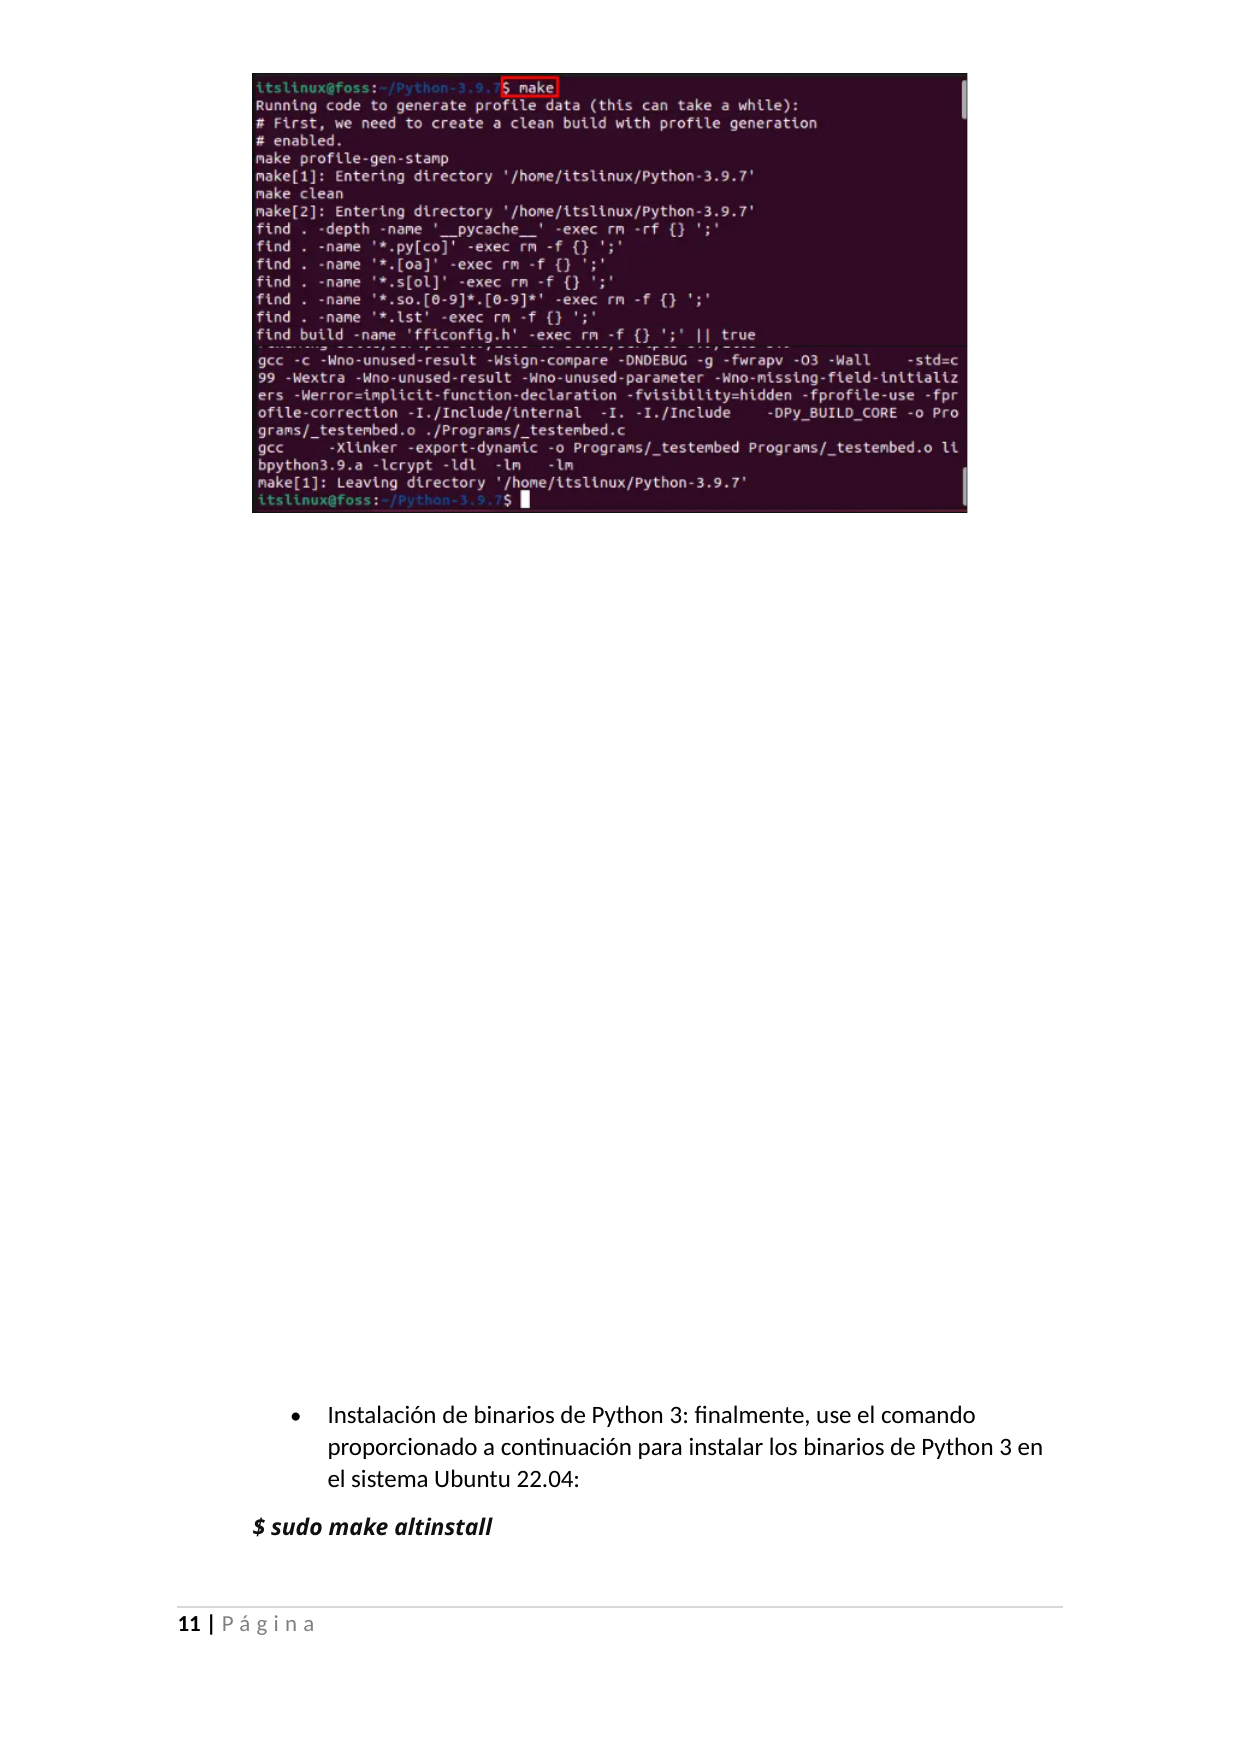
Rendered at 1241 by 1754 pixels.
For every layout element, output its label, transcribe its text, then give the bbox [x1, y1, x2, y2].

list Instalación de binarios de Python 3: finalmente, use el comando proporcionado a continuación para instalar los binarios de Python 3 en el sistema Ubuntu 22.04: [290, 1399, 1063, 1493]
text $ sudo make altinstall [252, 1511, 1063, 1542]
